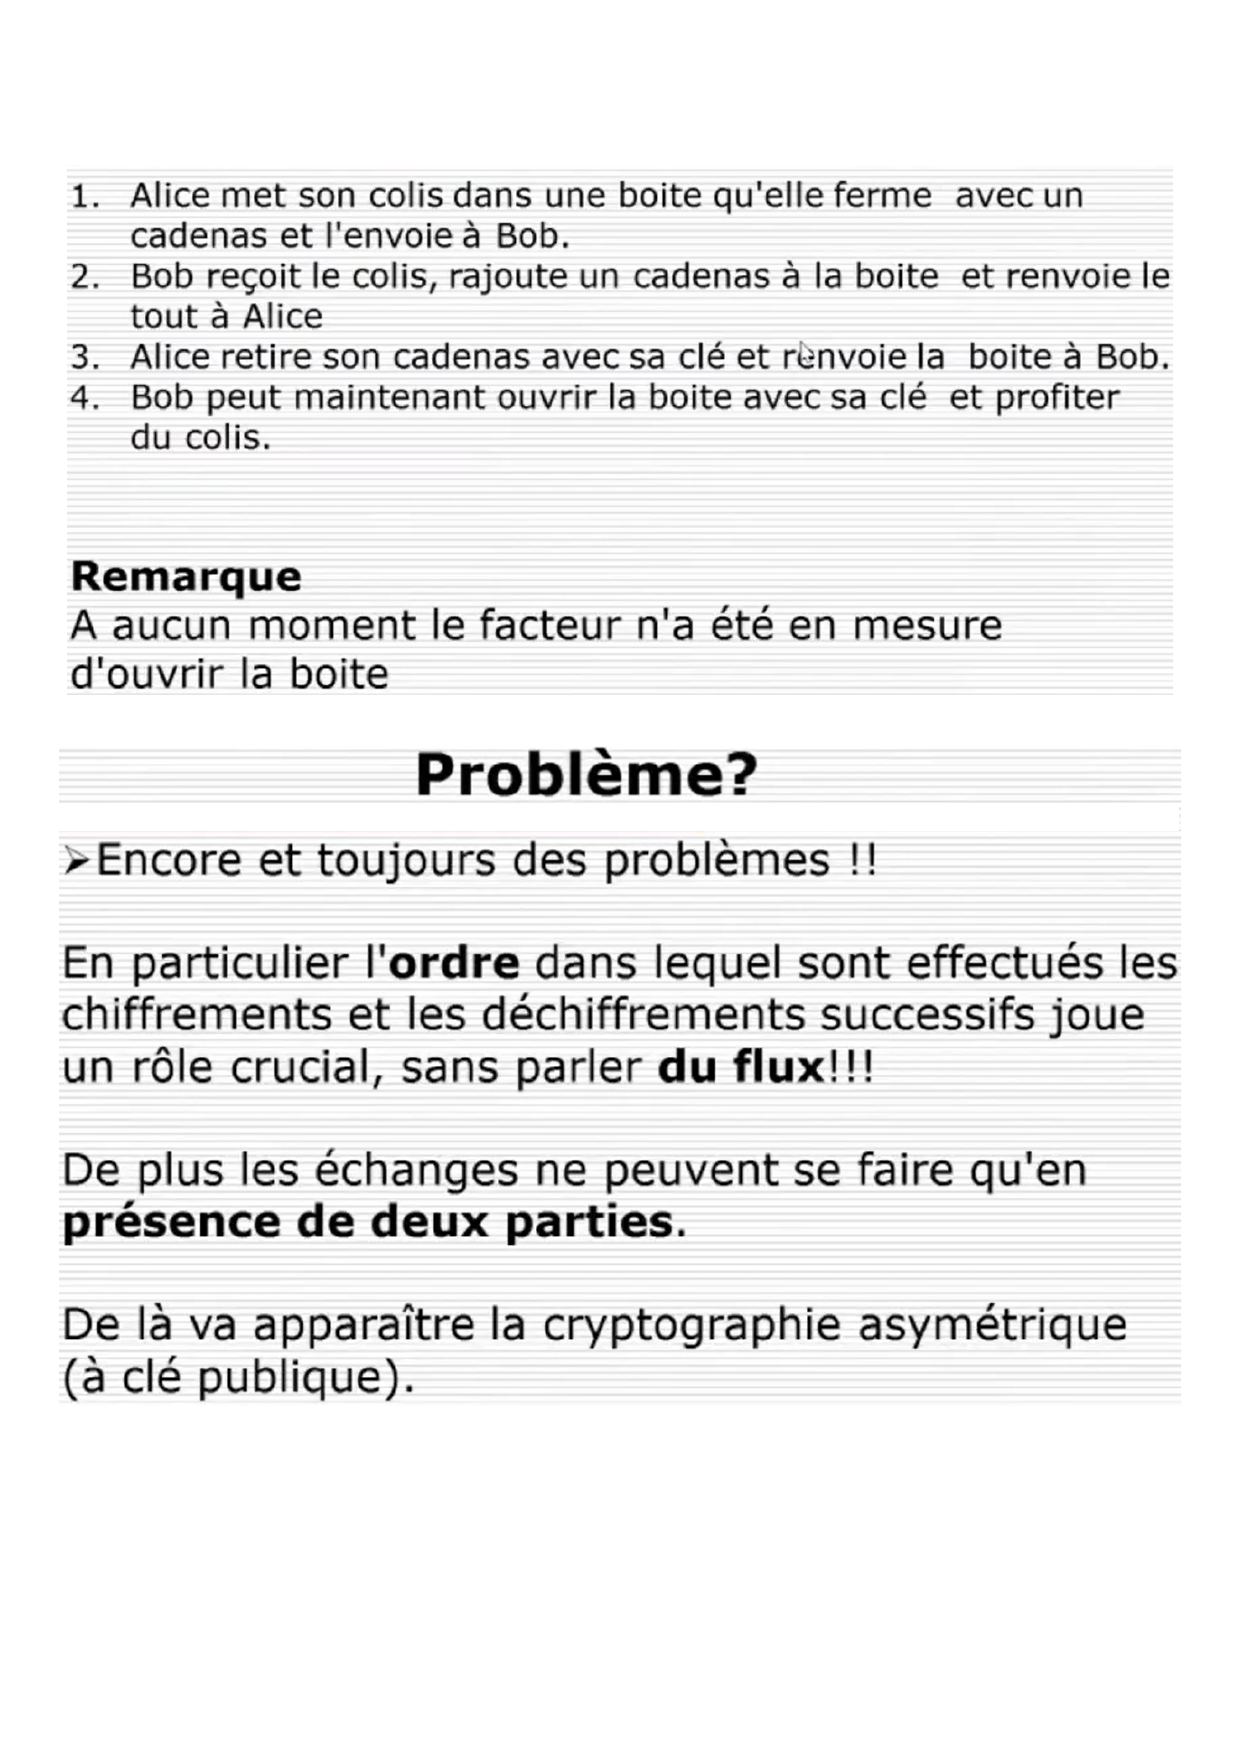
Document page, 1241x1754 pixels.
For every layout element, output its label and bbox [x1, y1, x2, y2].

picture [59, 746, 1182, 1406]
picture [67, 165, 1174, 695]
